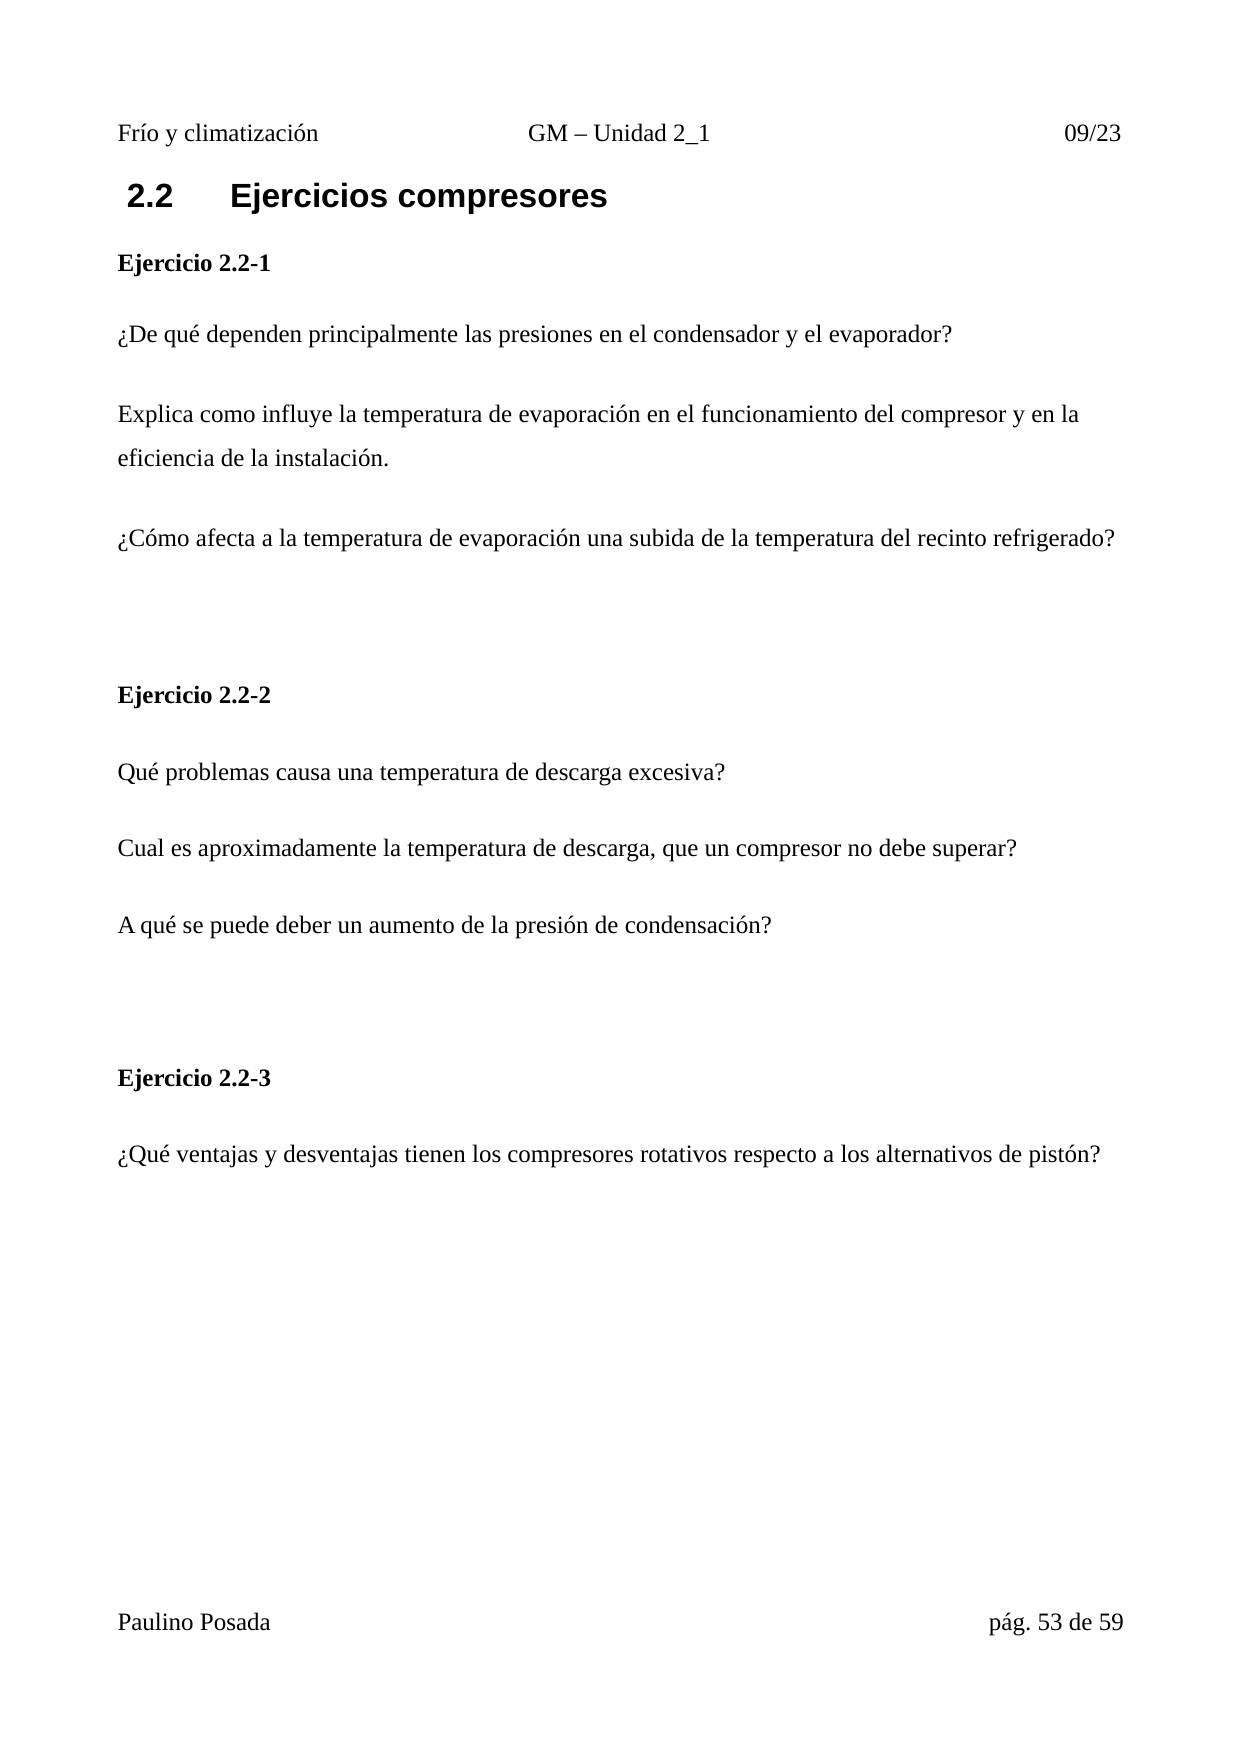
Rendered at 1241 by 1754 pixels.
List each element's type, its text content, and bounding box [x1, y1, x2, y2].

text Explica como influye la temperatura de evaporación en el funcionamiento del compresor y en la eficiencia de la instalación. [117, 399, 1123, 471]
text ¿Cómo afecta a la temperatura de evaporación una subida de la temperatura del recinto refrigerado? [117, 523, 1123, 552]
text Qué problemas causa una temperatura de descarga excesiva? [117, 757, 1123, 786]
text ¿Qué ventajas y desventajas tienen los compresores rotativos respecto a los alternativos de pistón? [117, 1139, 1123, 1168]
text ¿De qué dependen principalmente las presiones en el condensador y el evaporador? [117, 319, 1123, 348]
text Cual es aproximadamente la temperatura de descarga, que un compresor no debe superar? [117, 833, 1123, 862]
text Ejercicio 2.2-3 [117, 1063, 1123, 1091]
text Ejercicio 2.2-1 [117, 248, 1123, 277]
text Ejercicio 2.2-2 [117, 680, 1123, 709]
subtitle Ejercicios compresores [117, 176, 1123, 215]
text A qué se puede deber un aumento de la presión de condensación? [117, 910, 1123, 938]
